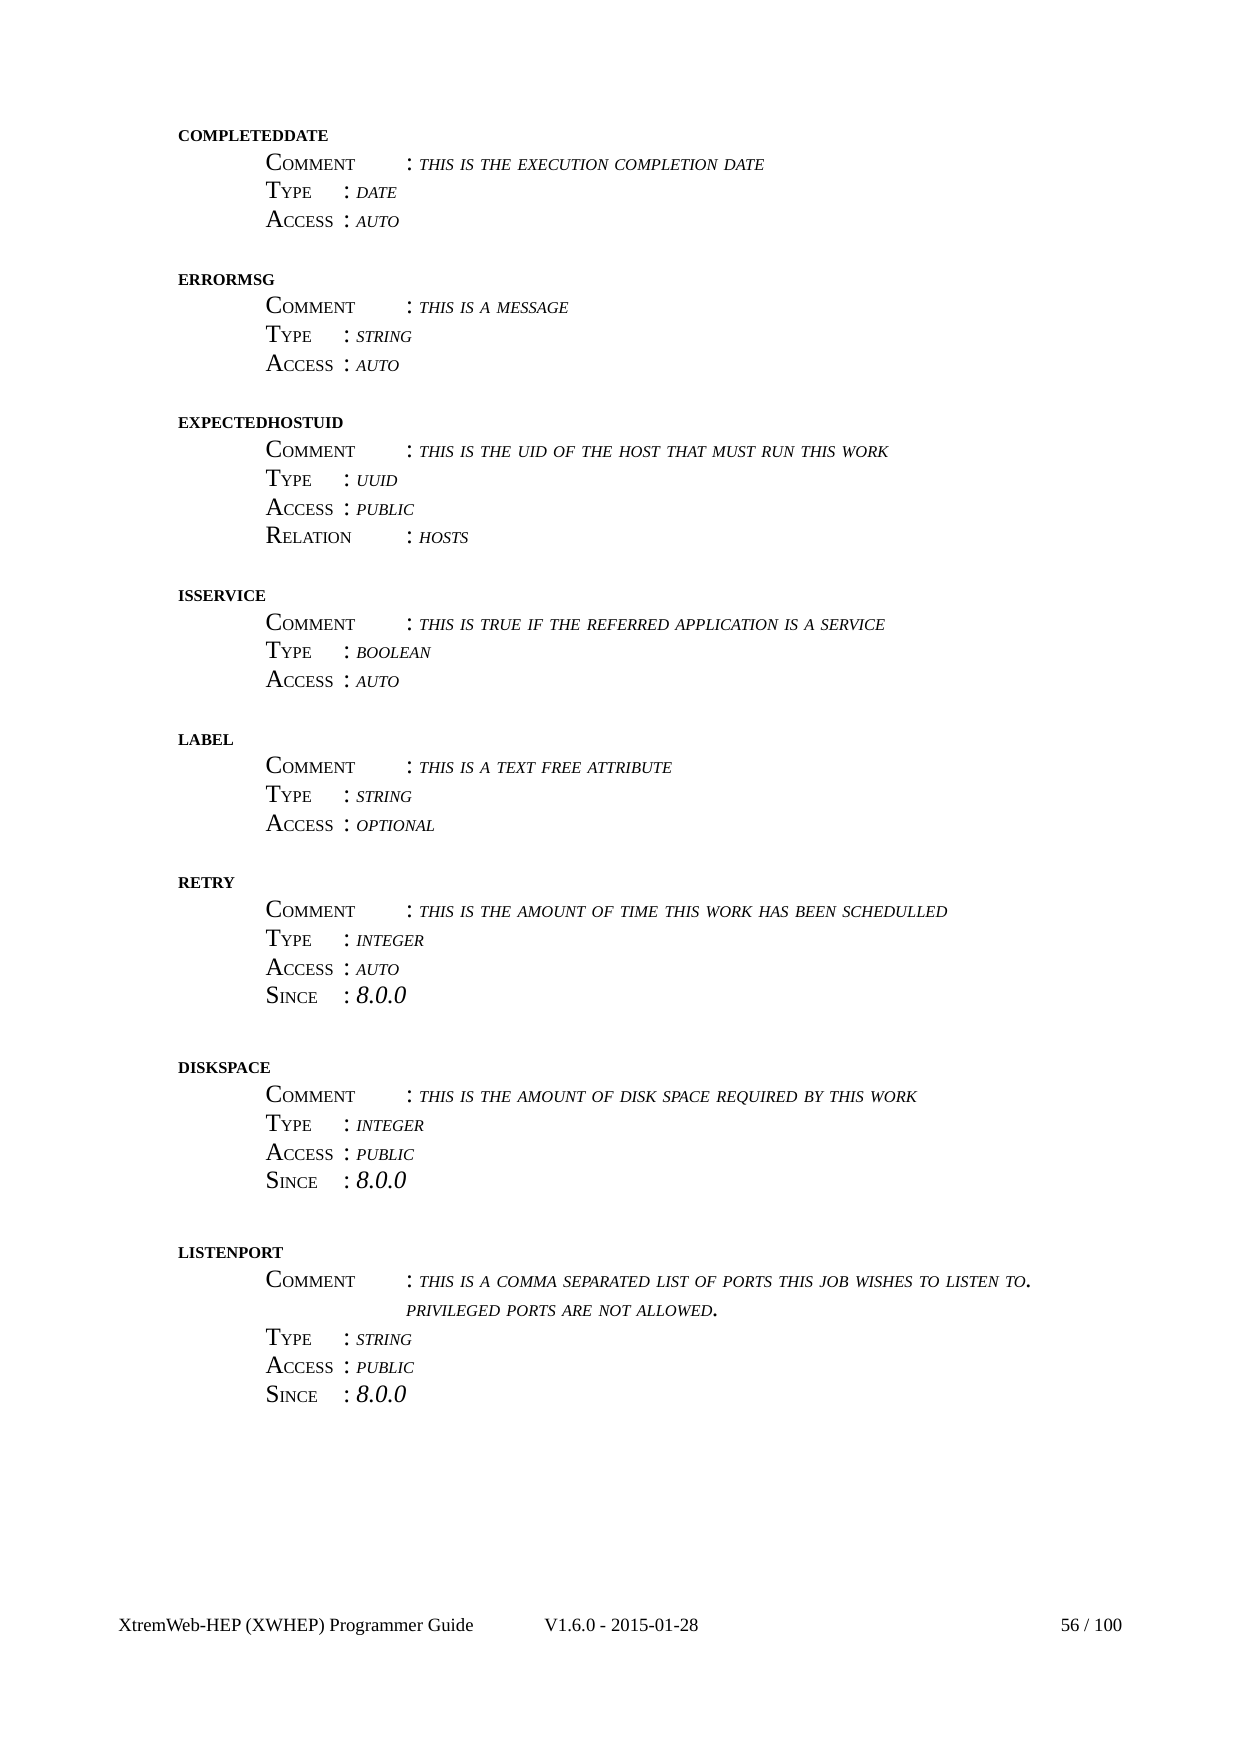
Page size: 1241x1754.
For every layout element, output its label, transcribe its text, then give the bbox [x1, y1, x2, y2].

text Since : 8.0.0 [265, 1166, 1122, 1194]
text Comment : this is a text free attribute [265, 751, 1122, 779]
text Comment : this is a comma separated list of ports this job wishes to listen to. privileged ports are not allowed. [265, 1264, 1122, 1322]
text Access : optional [265, 808, 1122, 837]
text diskspace [178, 1051, 1122, 1079]
text completeddate [178, 118, 1122, 147]
text Since : 8.0.0 [265, 981, 1122, 1009]
text label [178, 722, 1122, 751]
text retry [178, 866, 1122, 894]
text expectedhostuid [178, 406, 1122, 434]
text Comment : this is the amount of time this work has been schedulled [265, 894, 1122, 923]
text Type : string [265, 319, 1122, 348]
text Since : 8.0.0 [265, 1379, 1122, 1408]
text Type : string [265, 779, 1122, 808]
text Comment : this is true if the referred application is a service [265, 607, 1122, 636]
text Access : public [265, 1351, 1122, 1379]
text errormsg [178, 262, 1122, 291]
text Type : boolean [265, 636, 1122, 664]
text Access : auto [265, 664, 1122, 693]
text Type : uuid [265, 463, 1122, 492]
text Type : integer [265, 1108, 1122, 1137]
text isservice [178, 578, 1122, 607]
text Comment : this is the uid of the host that must run this work [265, 434, 1122, 463]
text Access : auto [265, 204, 1122, 233]
text listenport [178, 1236, 1122, 1264]
text Type : integer [265, 923, 1122, 952]
text Comment : this is the amount of disk space required by this work [265, 1079, 1122, 1108]
text Type : date [265, 176, 1122, 204]
text Comment : this is a message [265, 291, 1122, 319]
text Comment : this is the execution completion date [265, 147, 1122, 176]
text Relation : hosts [265, 521, 1122, 549]
text Access : public [265, 1137, 1122, 1166]
text Type : string [265, 1322, 1122, 1351]
text Access : auto [265, 348, 1122, 377]
text Access : auto [265, 952, 1122, 981]
text Access : public [265, 492, 1122, 521]
